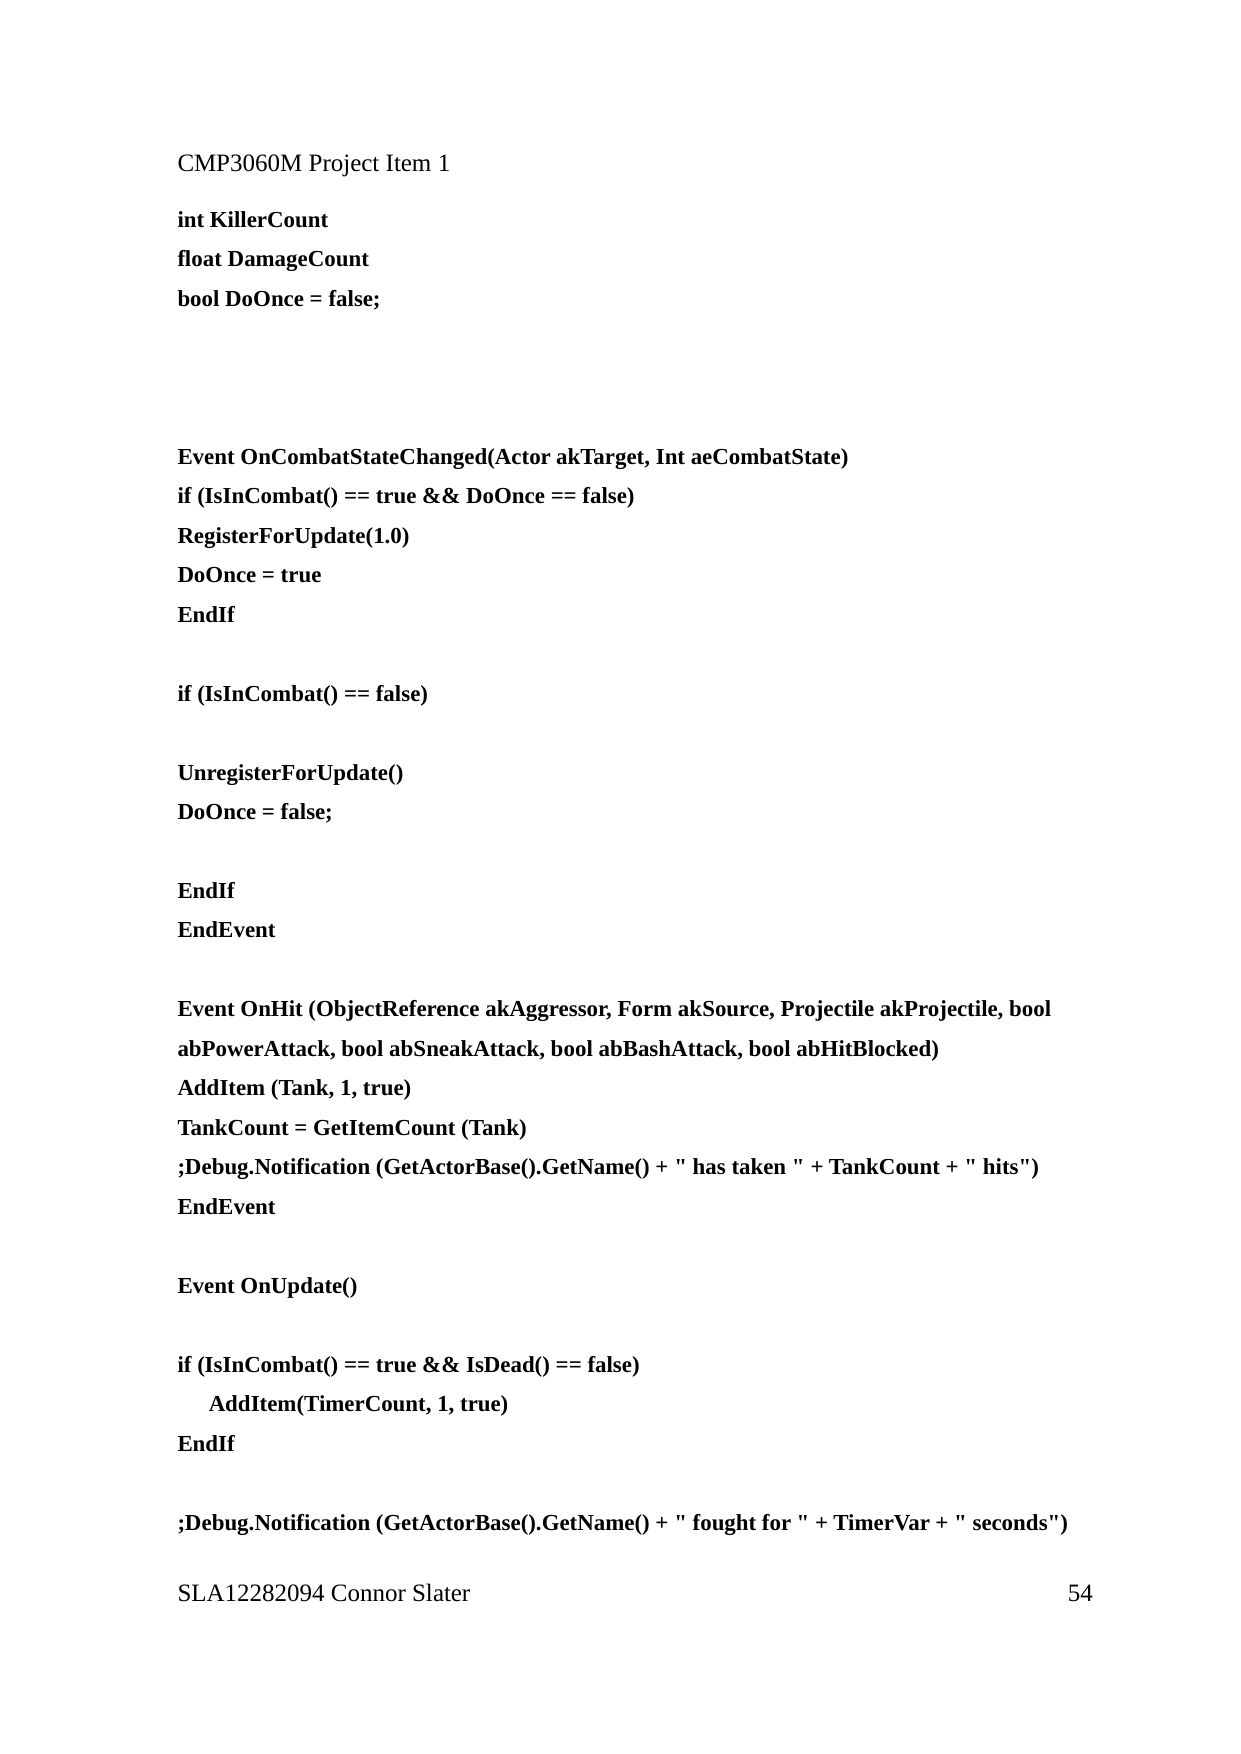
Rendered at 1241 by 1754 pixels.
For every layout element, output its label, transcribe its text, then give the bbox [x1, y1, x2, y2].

text Event OnHit (ObjectReference akAggressor, Form akSource, Projectile akProjectile, bool abPowerAttack, bool abSneakAttack, bool abBashAttack, bool abHitBlocked) [177, 995, 1093, 1061]
text if (IsInCombat() == true && IsDead() == false) [177, 1351, 1093, 1377]
text ;Debug.Notification (GetActorBase().GetName() + " fought for " + TimerVar + " seconds") [177, 1509, 1093, 1535]
text EndEvent [177, 1193, 1093, 1219]
text float DamageCount [177, 245, 1093, 272]
text UnregisterForUpdate() [177, 758, 1093, 785]
text AddItem (Tank, 1, true) [177, 1074, 1093, 1101]
text Event OnUpdate() [177, 1272, 1093, 1298]
text AddItem(TimerCount, 1, true) [177, 1390, 1093, 1417]
text Event OnCombatStateChanged(Actor akTarget, Int aeCombatState) [177, 443, 1093, 469]
text ;Debug.Notification (GetActorBase().GetName() + " has taken " + TankCount + " hits") [177, 1153, 1093, 1180]
text int KillerCount [177, 206, 1093, 232]
text if (IsInCombat() == true && DoOnce == false) [177, 482, 1093, 508]
text EndIf [177, 877, 1093, 903]
text TankCount = GetItemCount (Tank) [177, 1114, 1093, 1140]
text EndEvent [177, 916, 1093, 943]
text DoOnce = true [177, 561, 1093, 587]
text if (IsInCombat() == false) [177, 679, 1093, 706]
text EndIf [177, 601, 1093, 627]
text bool DoOnce = false; [177, 285, 1093, 311]
text DoOnce = false; [177, 798, 1093, 824]
text EndIf [177, 1430, 1093, 1456]
text RegisterForUpdate(1.0) [177, 522, 1093, 548]
